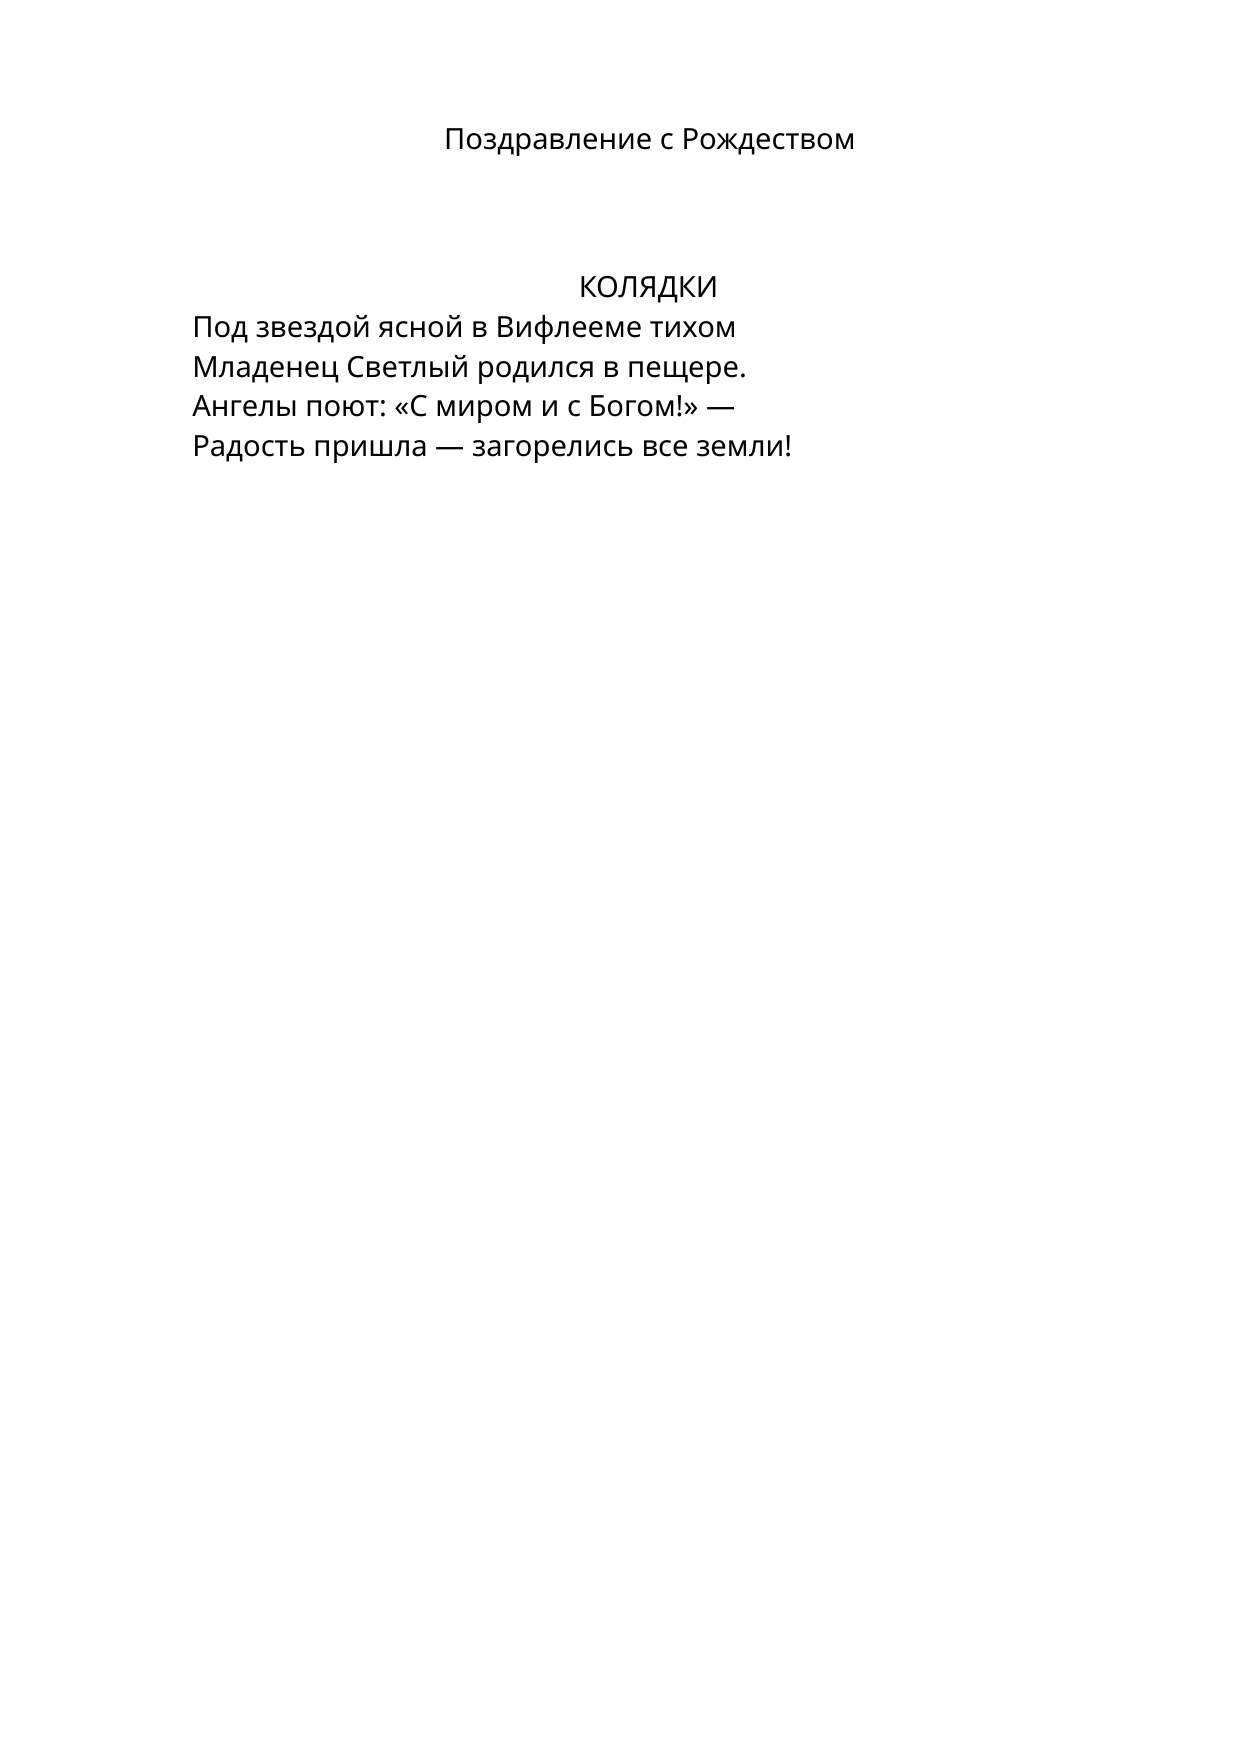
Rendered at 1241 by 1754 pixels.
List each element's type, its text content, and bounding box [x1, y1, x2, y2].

text Под звездой ясной в Вифлееме тихом [118, 306, 1181, 346]
text Радость пришла — загорелись все земли! [118, 425, 1181, 465]
text Ангелы поют: «С миром и с Богом!» — [118, 386, 1181, 425]
text Младенец Светлый родился в пещере. [118, 346, 1181, 386]
text КОЛЯДКИ [118, 267, 1181, 306]
